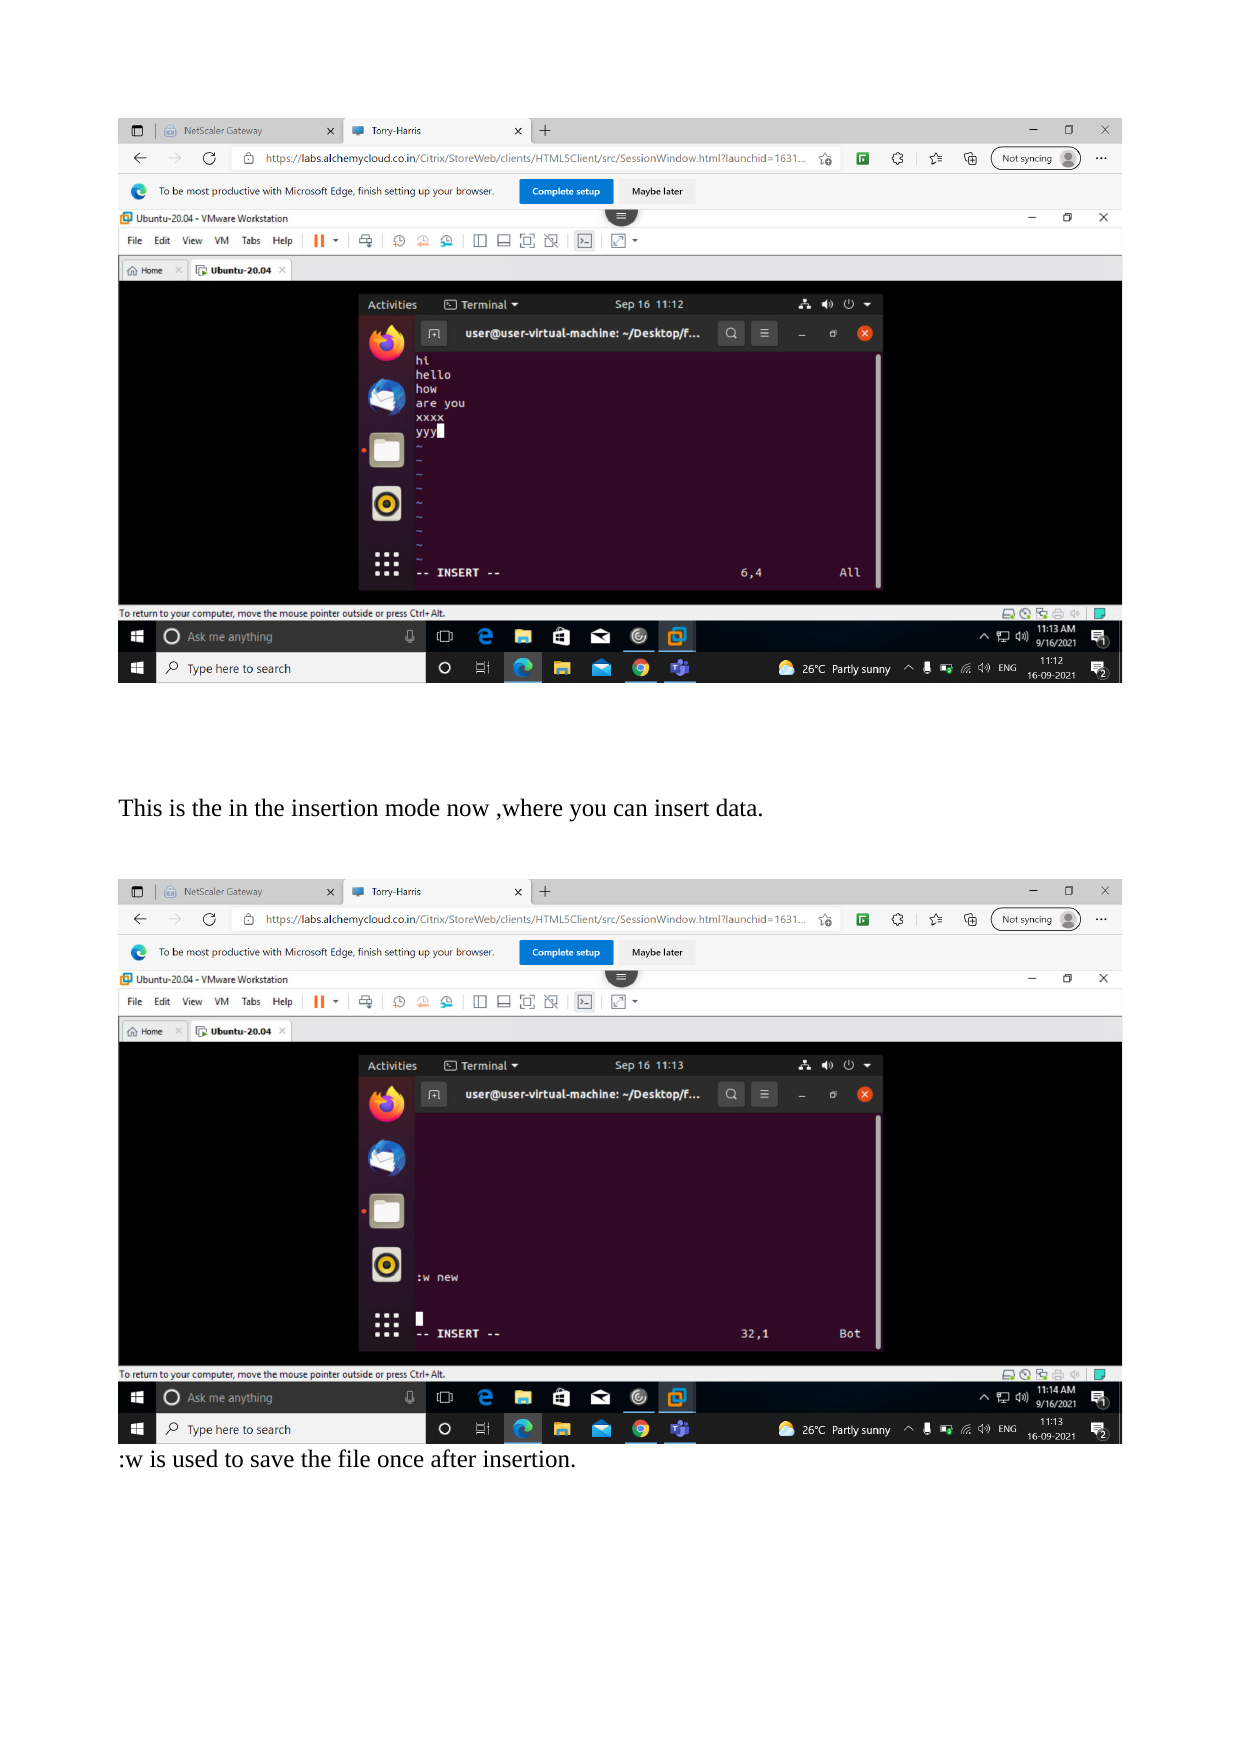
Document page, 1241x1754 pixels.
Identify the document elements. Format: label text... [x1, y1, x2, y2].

text :w is used to save the file once after insertion. [118, 1444, 1122, 1473]
picture [118, 118, 1123, 683]
text This is the in the insertion mode now ,where you can insert data. [118, 793, 1122, 822]
picture [118, 879, 1123, 1444]
